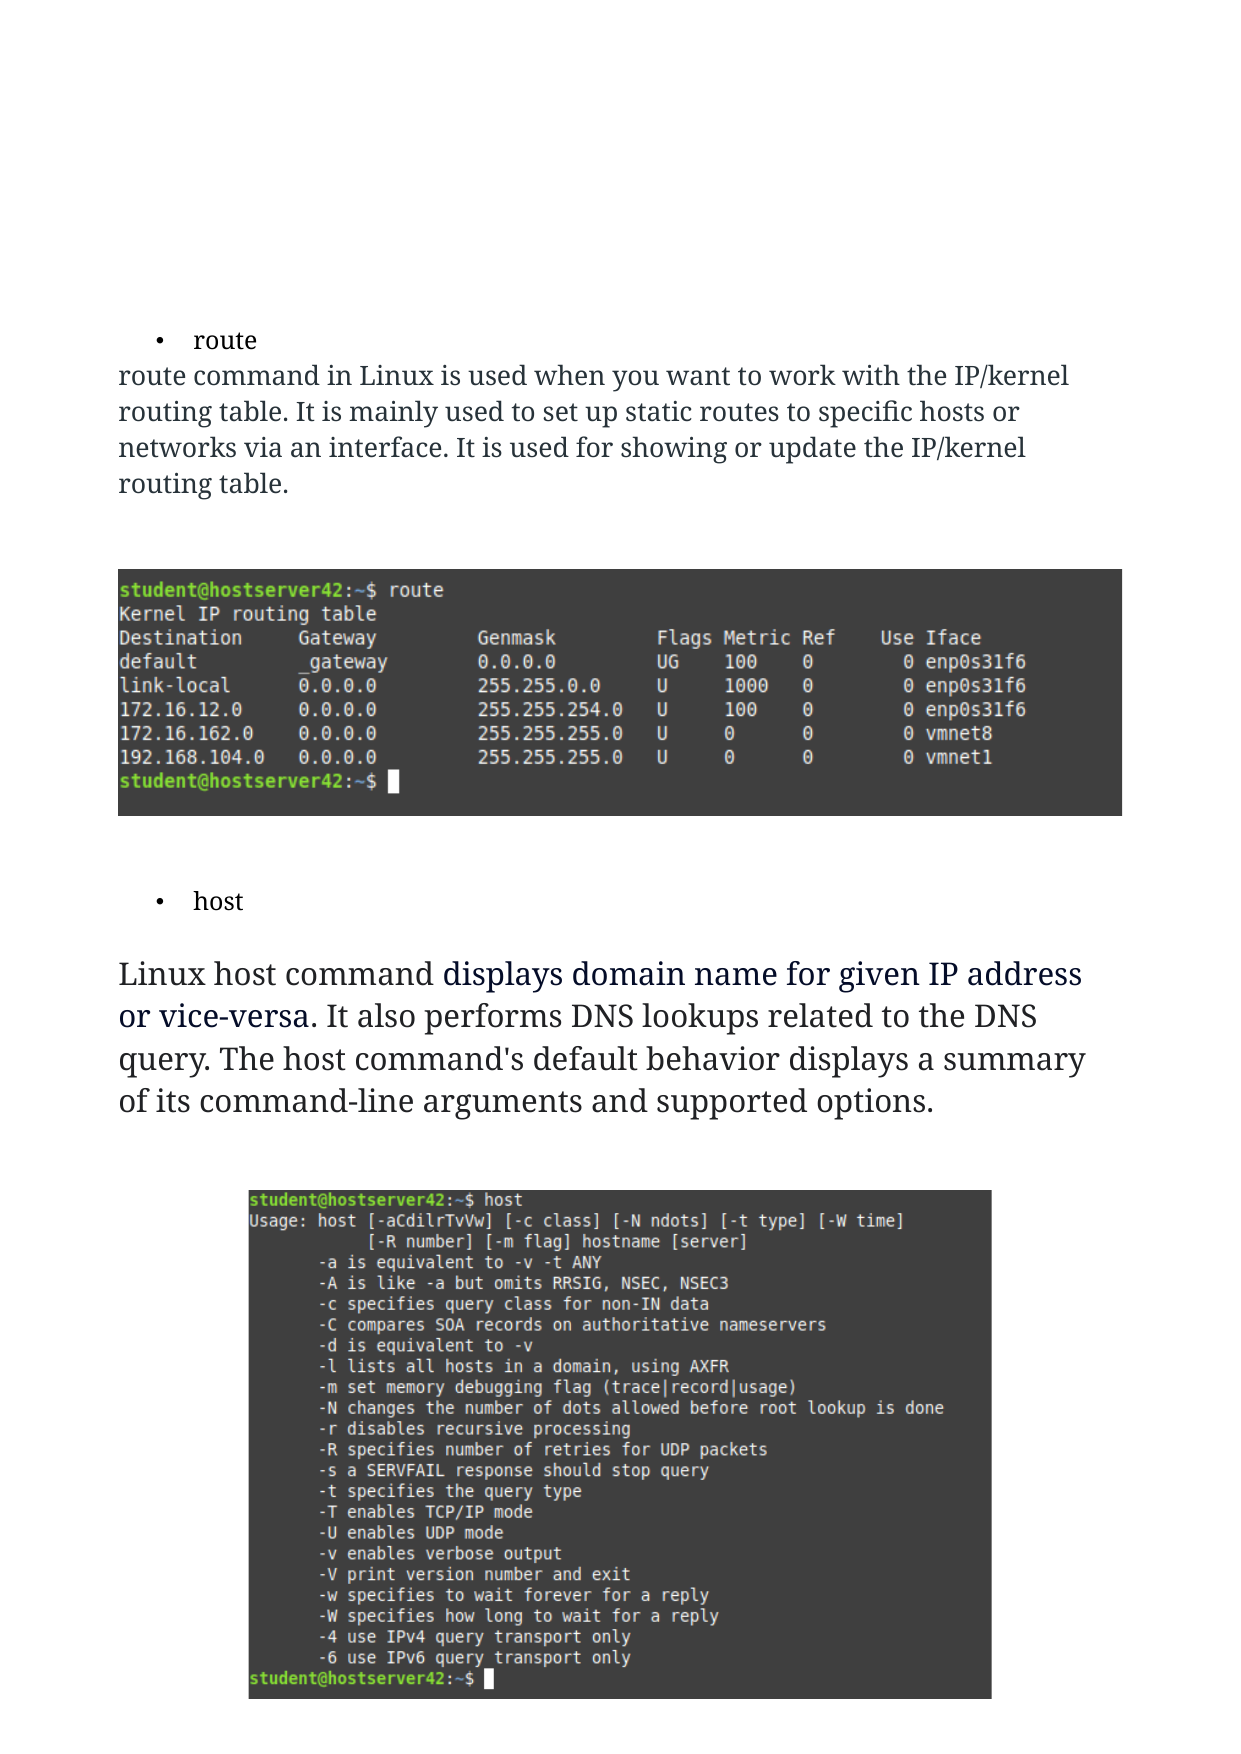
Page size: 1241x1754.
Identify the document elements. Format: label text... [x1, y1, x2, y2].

text Linux host command displays domain name for given IP address or vice-versa. It also performs DNS lookups related to the DNS query. The host command's default behavior displays a summary of its command-line arguments and supported options. [118, 952, 1122, 1122]
text route command in Linux is used when you want to work with the IP/kernel routing table. It is mainly used to set up static routes to specific hosts or networks via an interface. It is used for showing or update the IP/kernel routing table. [118, 357, 1122, 501]
picture [118, 569, 1123, 816]
picture [248, 1190, 992, 1699]
list host [156, 883, 1122, 917]
list route [156, 322, 1122, 357]
